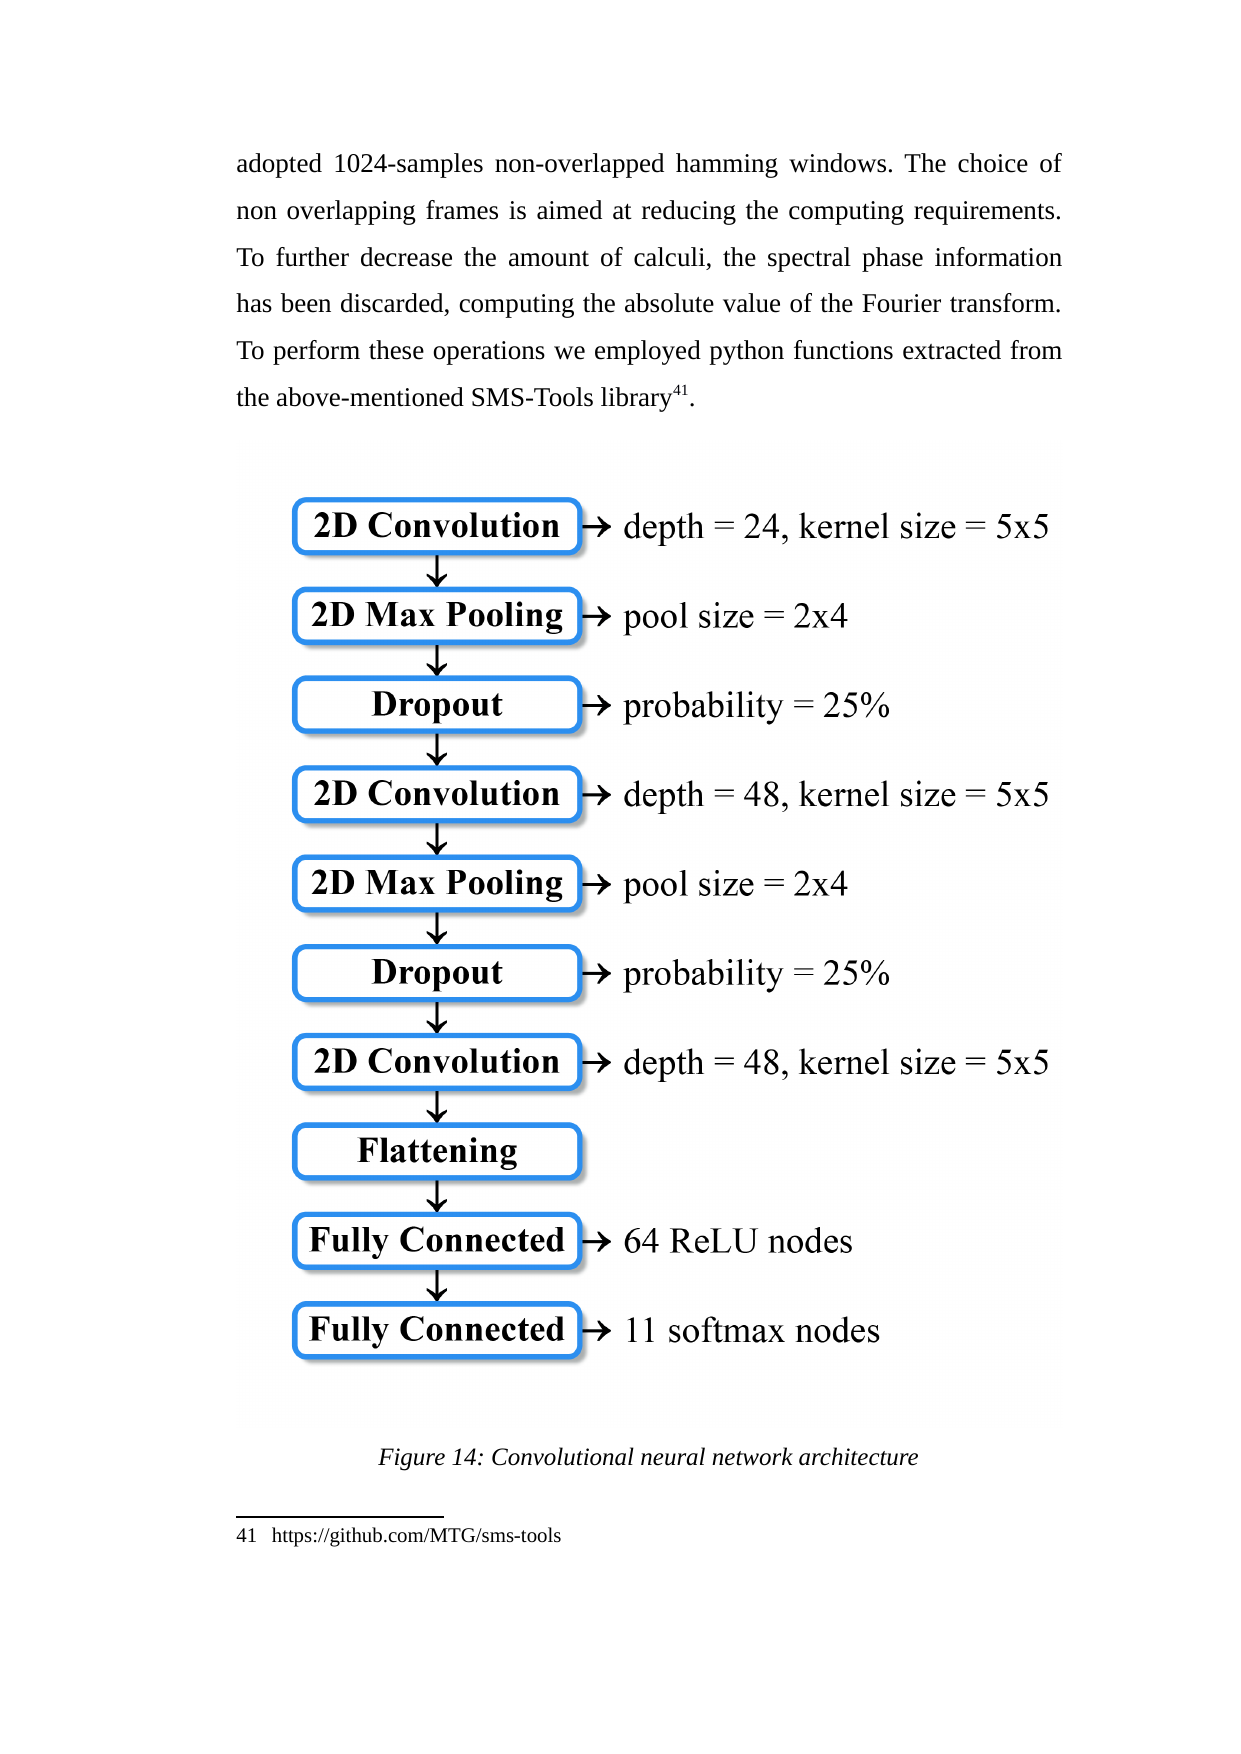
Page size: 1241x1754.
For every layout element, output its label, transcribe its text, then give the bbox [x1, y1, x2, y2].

text Figure 14: Convolutional neural network architecture [236, 1428, 1063, 1471]
picture [236, 440, 1063, 1428]
text adopted 1024-samples non-overlapped hamming windows. The choice of non overlapping frames is aimed at reducing the computing requirements. To further decrease the amount of calculi, the spectral phase information has been discarded, computing the absolute value of the Fourier transform. To perform these operations we employed python functions extracted from the above-mentioned SMS-Tools library. [236, 148, 1063, 412]
text https://github.com/MTG/sms-tools [236, 1523, 1063, 1547]
